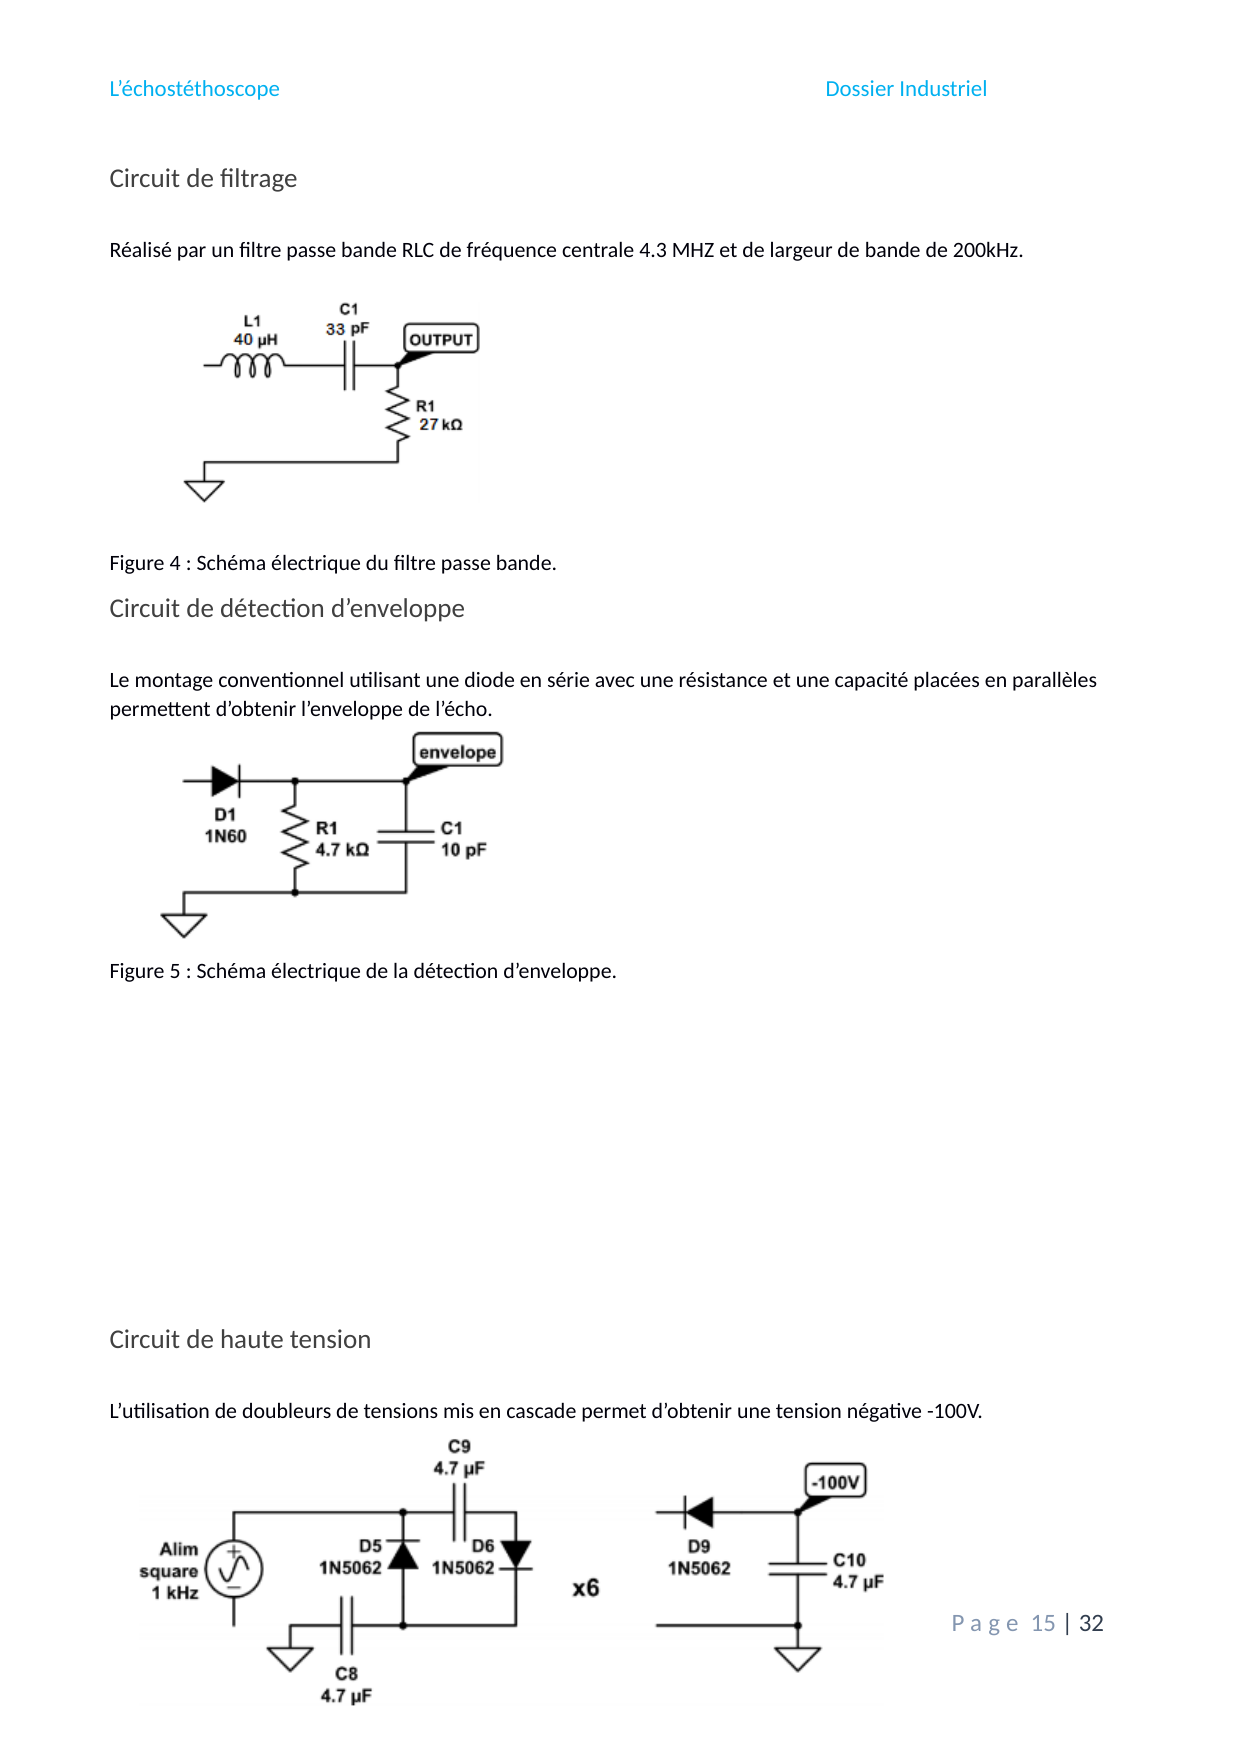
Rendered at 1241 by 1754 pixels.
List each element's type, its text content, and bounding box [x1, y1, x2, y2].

text L’utilisation de doubleurs de tensions mis en cascade permet d’obtenir une tension négative -100V. [109, 1397, 1131, 1423]
subtitle Circuit de détection d’enveloppe [109, 591, 1131, 624]
text Réalisé par un filtre passe bande RLC de fréquence centrale 4.3 MHZ et de largeur de bande de 200kHz. [109, 236, 1131, 262]
subtitle Circuit de haute tension [109, 1322, 1131, 1355]
picture [156, 727, 521, 737]
text Figure 5 : Schéma électrique de la détection d’enveloppe. [109, 737, 1131, 984]
text Figure 4 : Schéma électrique du filtre passe bande. [109, 549, 1131, 576]
subtitle Circuit de filtrage [109, 161, 1131, 194]
text Le montage conventionnel utilisant une diode en série avec une résistance et une capacité placées en parallèles permettent d’obtenir l’enveloppe de l’écho. [109, 666, 1131, 722]
picture [112, 1427, 937, 1715]
picture [109, 277, 504, 535]
